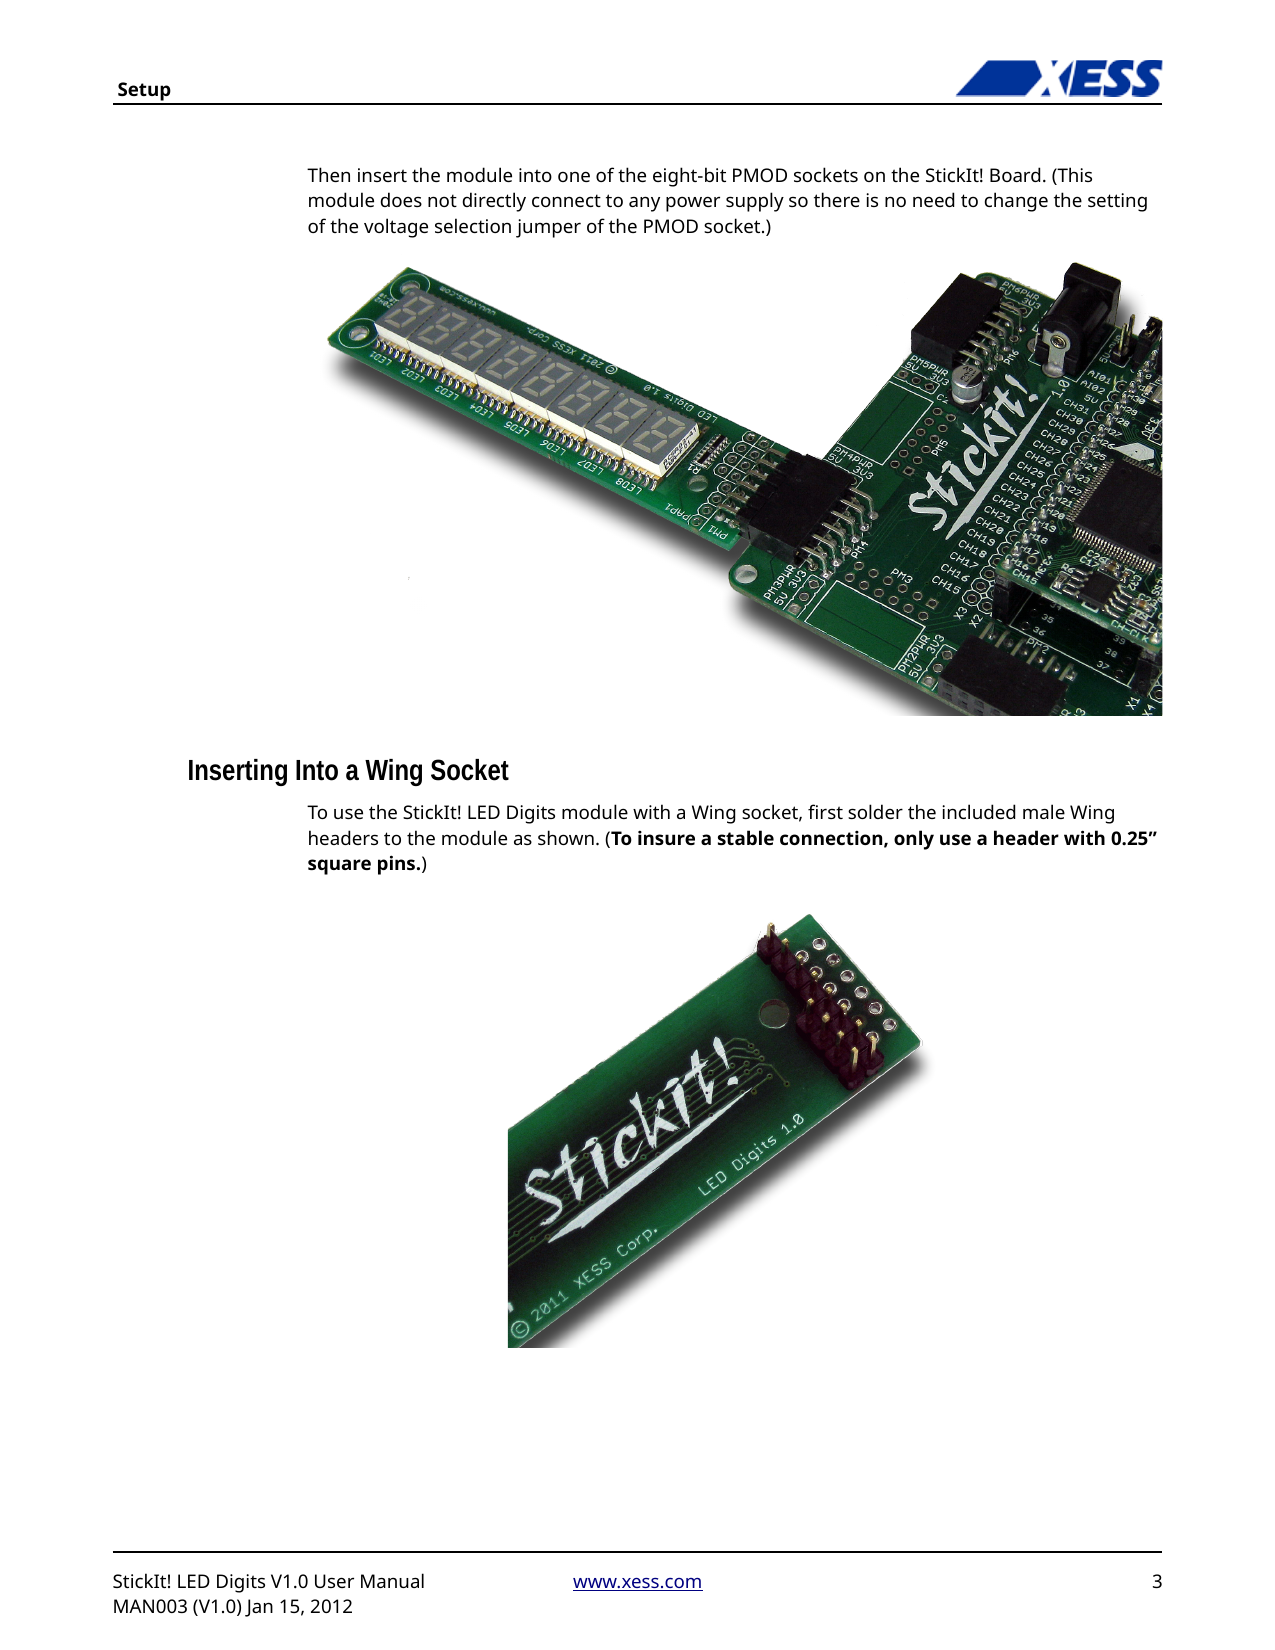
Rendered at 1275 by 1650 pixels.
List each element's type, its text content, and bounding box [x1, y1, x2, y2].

subtitle Inserting Into a Wing Socket [187, 753, 1162, 787]
picture [307, 251, 1163, 716]
picture [507, 888, 963, 1348]
picture [955, 60, 1163, 97]
text Then insert the module into one of the eight-bit PMOD sockets on the StickIt! Board. (This module does not directly connect to any power supply so there is no need to change the setting of the voltage selection jumper of the PMOD socket.) [307, 162, 1162, 238]
text To use the StickIt! LED Digits module with a Wing socket, first solder the included male Wing headers to the module as shown. (To insure a stable connection, only use a header with 0.25” square pins.) [307, 799, 1162, 876]
